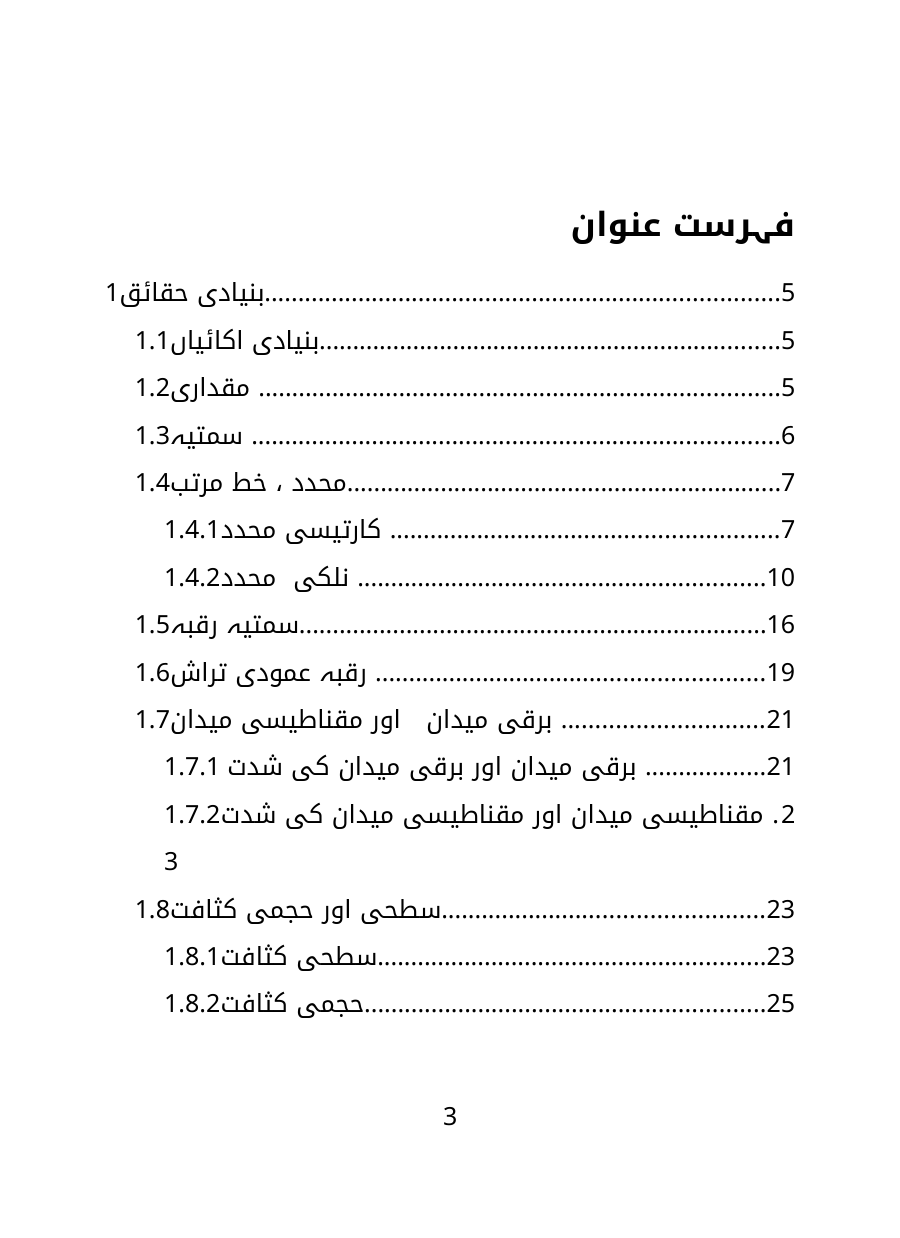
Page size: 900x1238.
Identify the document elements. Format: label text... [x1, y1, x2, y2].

text 1بنیادی حقائق 5 [105, 270, 795, 317]
text 1.4.2نلکی محدد 10 [164, 554, 795, 602]
text 1.4.1کارتیسی محدد 7 [164, 507, 795, 554]
subtitle فہرست عنوان [105, 194, 795, 257]
text 1.1بنیادی اکائیاں 5 [134, 317, 795, 364]
text 1.8سطحی اور حجمی کثافت 23 [134, 886, 795, 933]
text 1.8.1سطحی کثافت 23 [164, 933, 795, 981]
text 1.4محدد ، خط مرتب 7 [134, 459, 795, 507]
text 1.3سمتیہ 6 [134, 412, 795, 459]
text 1.6رقبہ عمودی تراش 19 [134, 649, 795, 696]
text 1.7.1 برقی میدان اور برقی میدان کی شدت 21 [164, 744, 795, 791]
text 1.5سمتیہ رقبہ 16 [134, 602, 795, 649]
text 1.7.2مقناطیسی میدان اور مقناطیسی میدان کی شدت 23 [164, 791, 795, 886]
text 1.2مقداری 5 [134, 364, 795, 412]
text 1.7برقی میدان اور مقناطیسی میدان 21 [134, 696, 795, 744]
text 1.8.2حجمی کثافت 25 [164, 981, 795, 1028]
